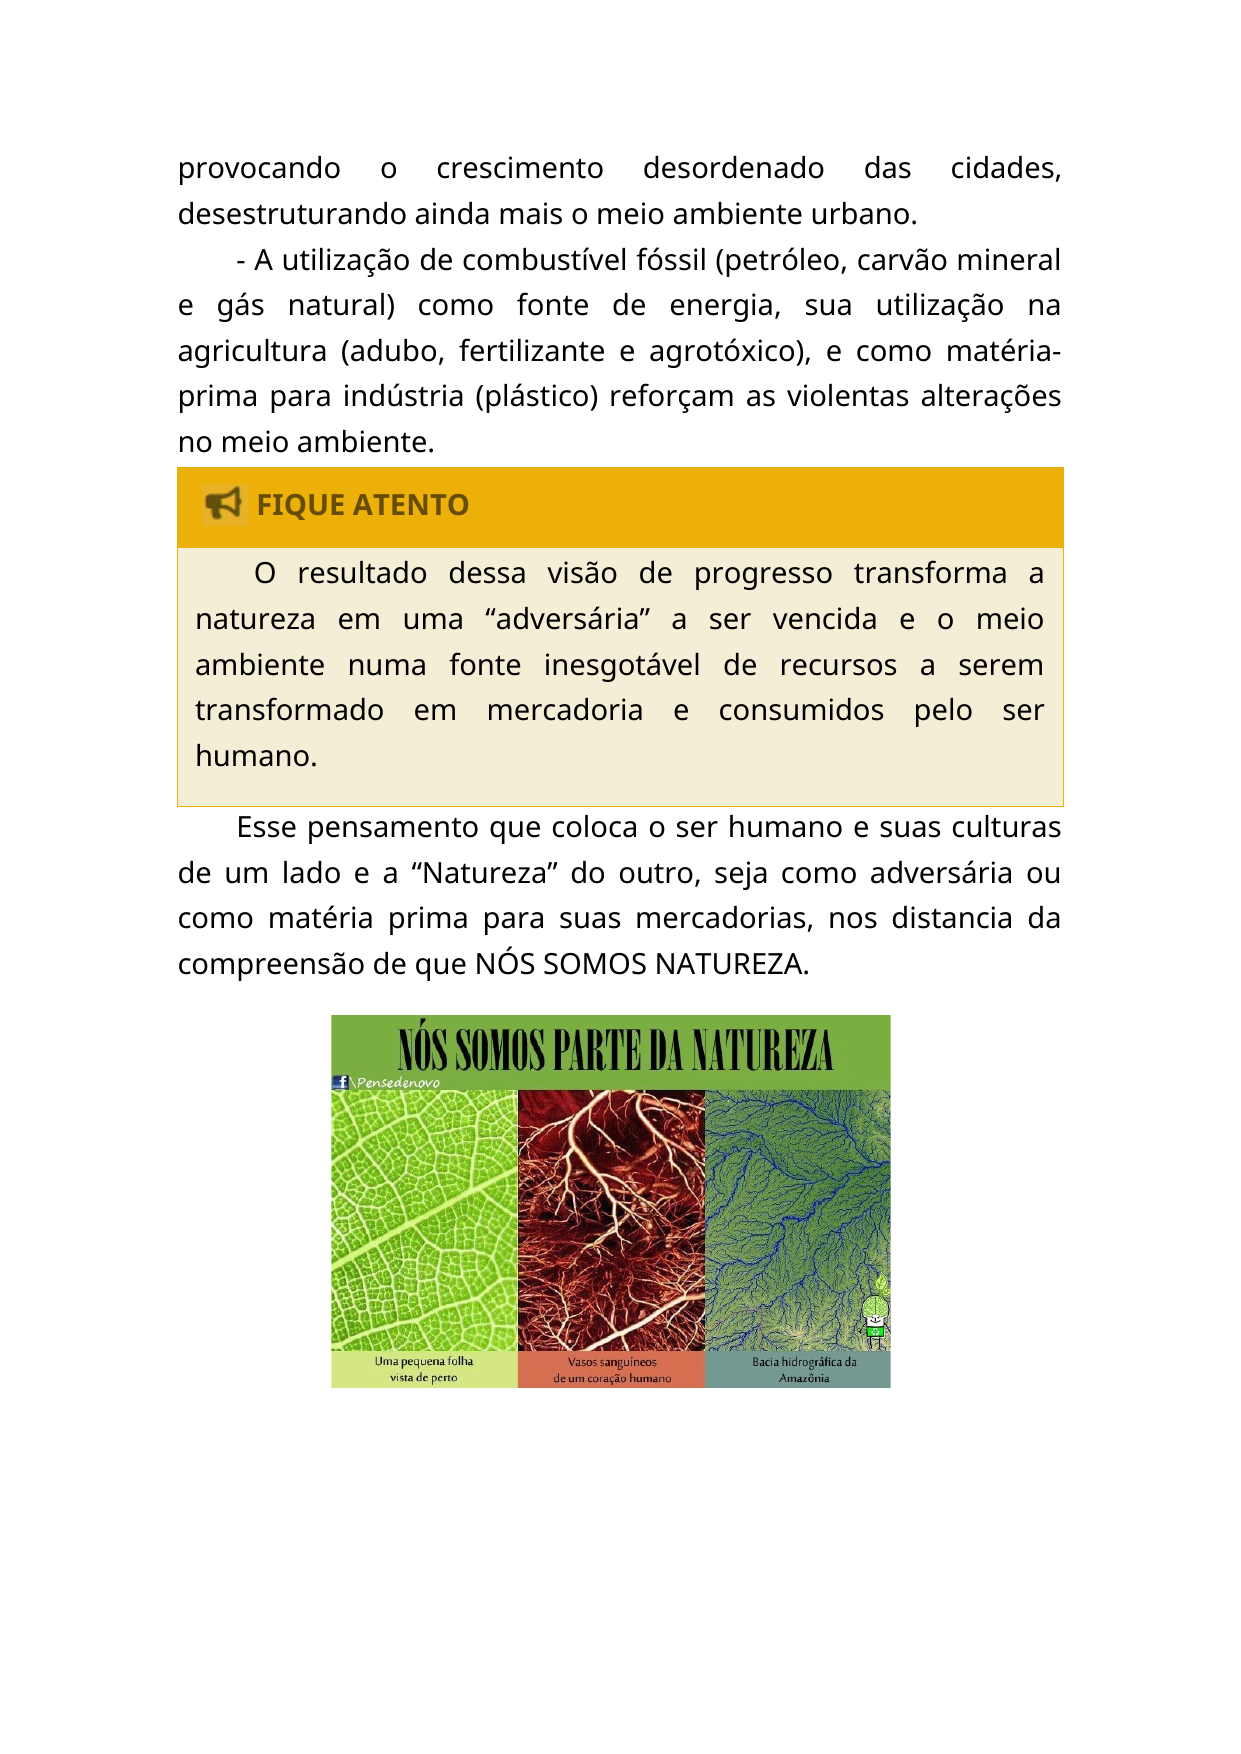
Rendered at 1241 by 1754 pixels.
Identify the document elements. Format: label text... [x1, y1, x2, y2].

picture [202, 484, 249, 526]
text provocando o crescimento desordenado das cidades, desestruturando ainda mais o meio ambiente urbano. [177, 148, 1063, 233]
table_header FIQUE ATENTO [178, 468, 1063, 547]
text - A utilização de combustível fóssil (petróleo, carvão mineral e gás natural) como fonte de energia, sua utilização na agricultura (adubo, fertilizante e agrotóxico), e como matéria-prima para indústria (plástico) reforçam as violentas alterações no meio ambiente. [177, 239, 1063, 461]
table_cell O resultado dessa visão de progresso transforma a natureza em uma “adversária” a ser vencida e o meio ambiente numa fonte inesgotável de recursos a serem transformado em mercadoria e consumidos pelo ser humano. [178, 548, 1063, 806]
picture [331, 1015, 891, 1388]
text Esse pensamento que coloca o ser humano e suas culturas de um lado e a “Natureza” do outro, seja como adversária ou como matéria prima para suas mercadorias, nos distancia da compreensão de que NÓS SOMOS NATUREZA. [177, 807, 1063, 983]
